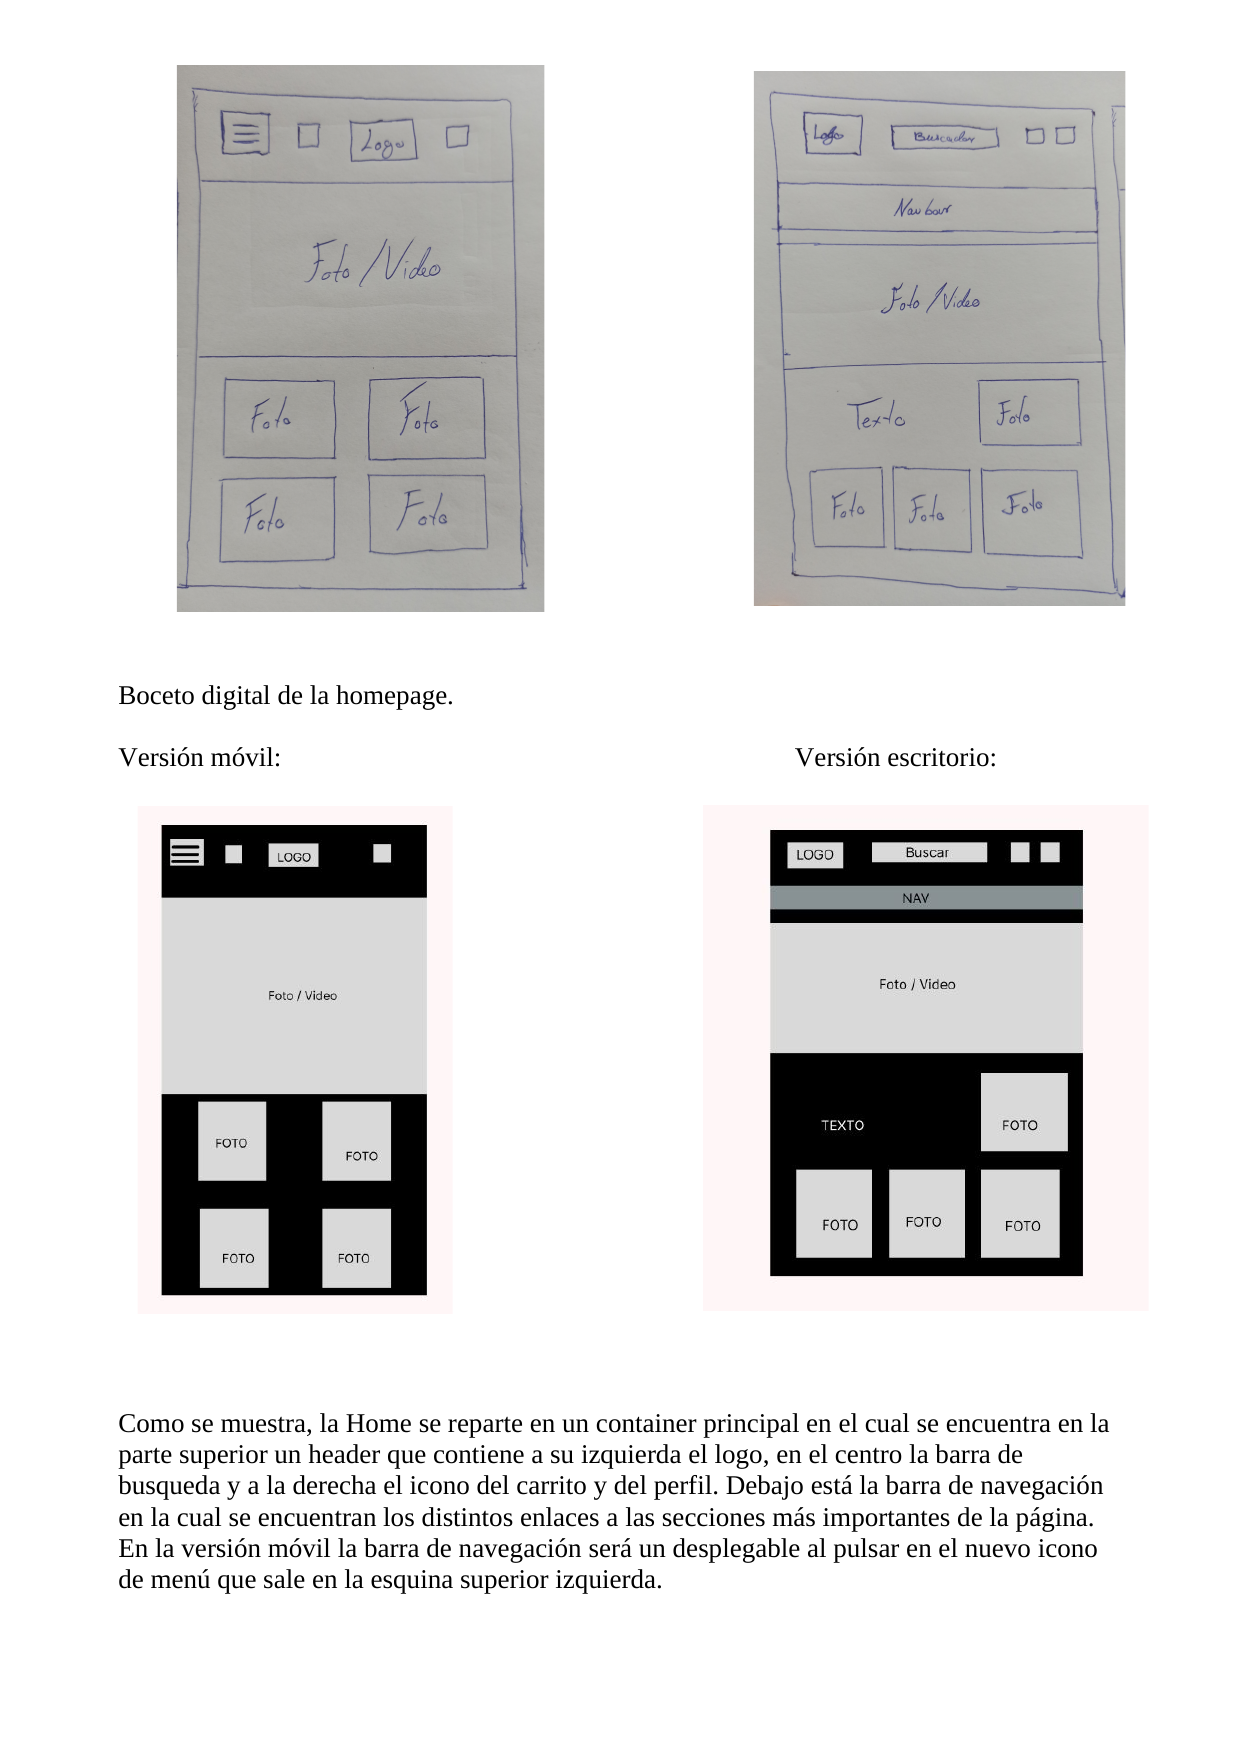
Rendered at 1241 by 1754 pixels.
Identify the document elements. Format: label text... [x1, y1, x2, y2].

text Boceto digital de la homepage. [118, 679, 1122, 710]
picture [703, 805, 1149, 1311]
picture [753, 71, 1126, 606]
text Como se muestra, la Home se reparte en un container principal en el cual se encuentra en la parte superior un header que contiene a su izquierda el logo, en el centro la barra de busqueda y a la derecha el icono del carrito y del perfil. Debajo está la barra de navegación en la cual se encuentran los distintos enlaces a las secciones más importantes de la página. [118, 1407, 1122, 1532]
picture [176, 65, 452, 612]
text En la versión móvil la barra de navegación será un desplegable al pulsar en el nuevo icono de menú que sale en la esquina superior izquierda. [118, 1532, 1122, 1594]
picture [137, 806, 453, 1314]
text Versión móvil: Versión escritorio: [118, 741, 1122, 772]
